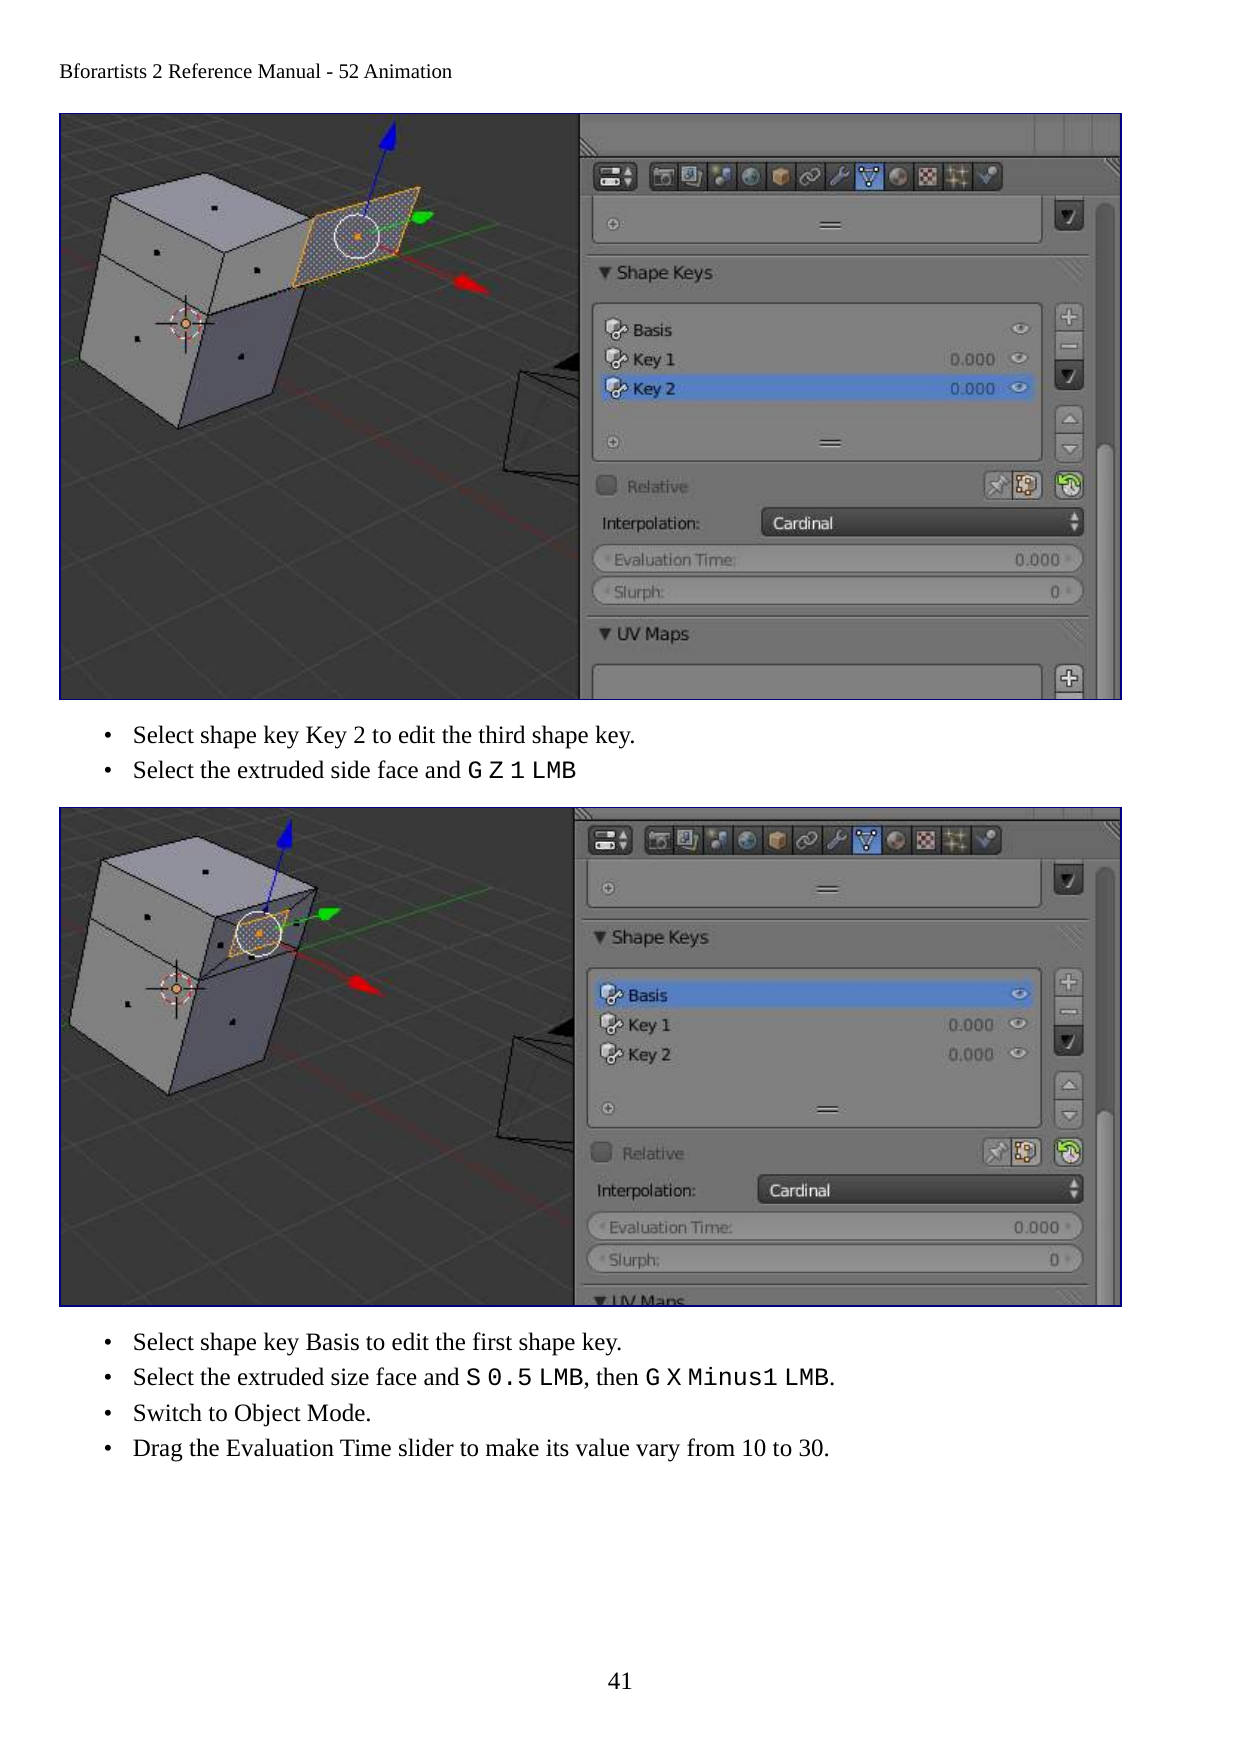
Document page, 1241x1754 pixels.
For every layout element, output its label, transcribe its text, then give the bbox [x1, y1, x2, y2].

picture [61, 808, 1120, 1305]
list Select the extruded side face and G Z 1 LMB [103, 755, 1181, 786]
list Switch to Object Mode. [103, 1398, 1181, 1427]
list Select shape key Key 2 to edit the third shape key. [103, 721, 1181, 749]
list Drag the Evaluation Time slider to make its value vary from 10 to 30. [103, 1433, 1181, 1462]
picture [61, 114, 1120, 699]
list Select the extruded size face and S 0.5 LMB, then G X Minus1 LMB. [103, 1362, 1181, 1392]
list Select shape key Basis to edit the first shape key. [103, 1327, 1181, 1356]
